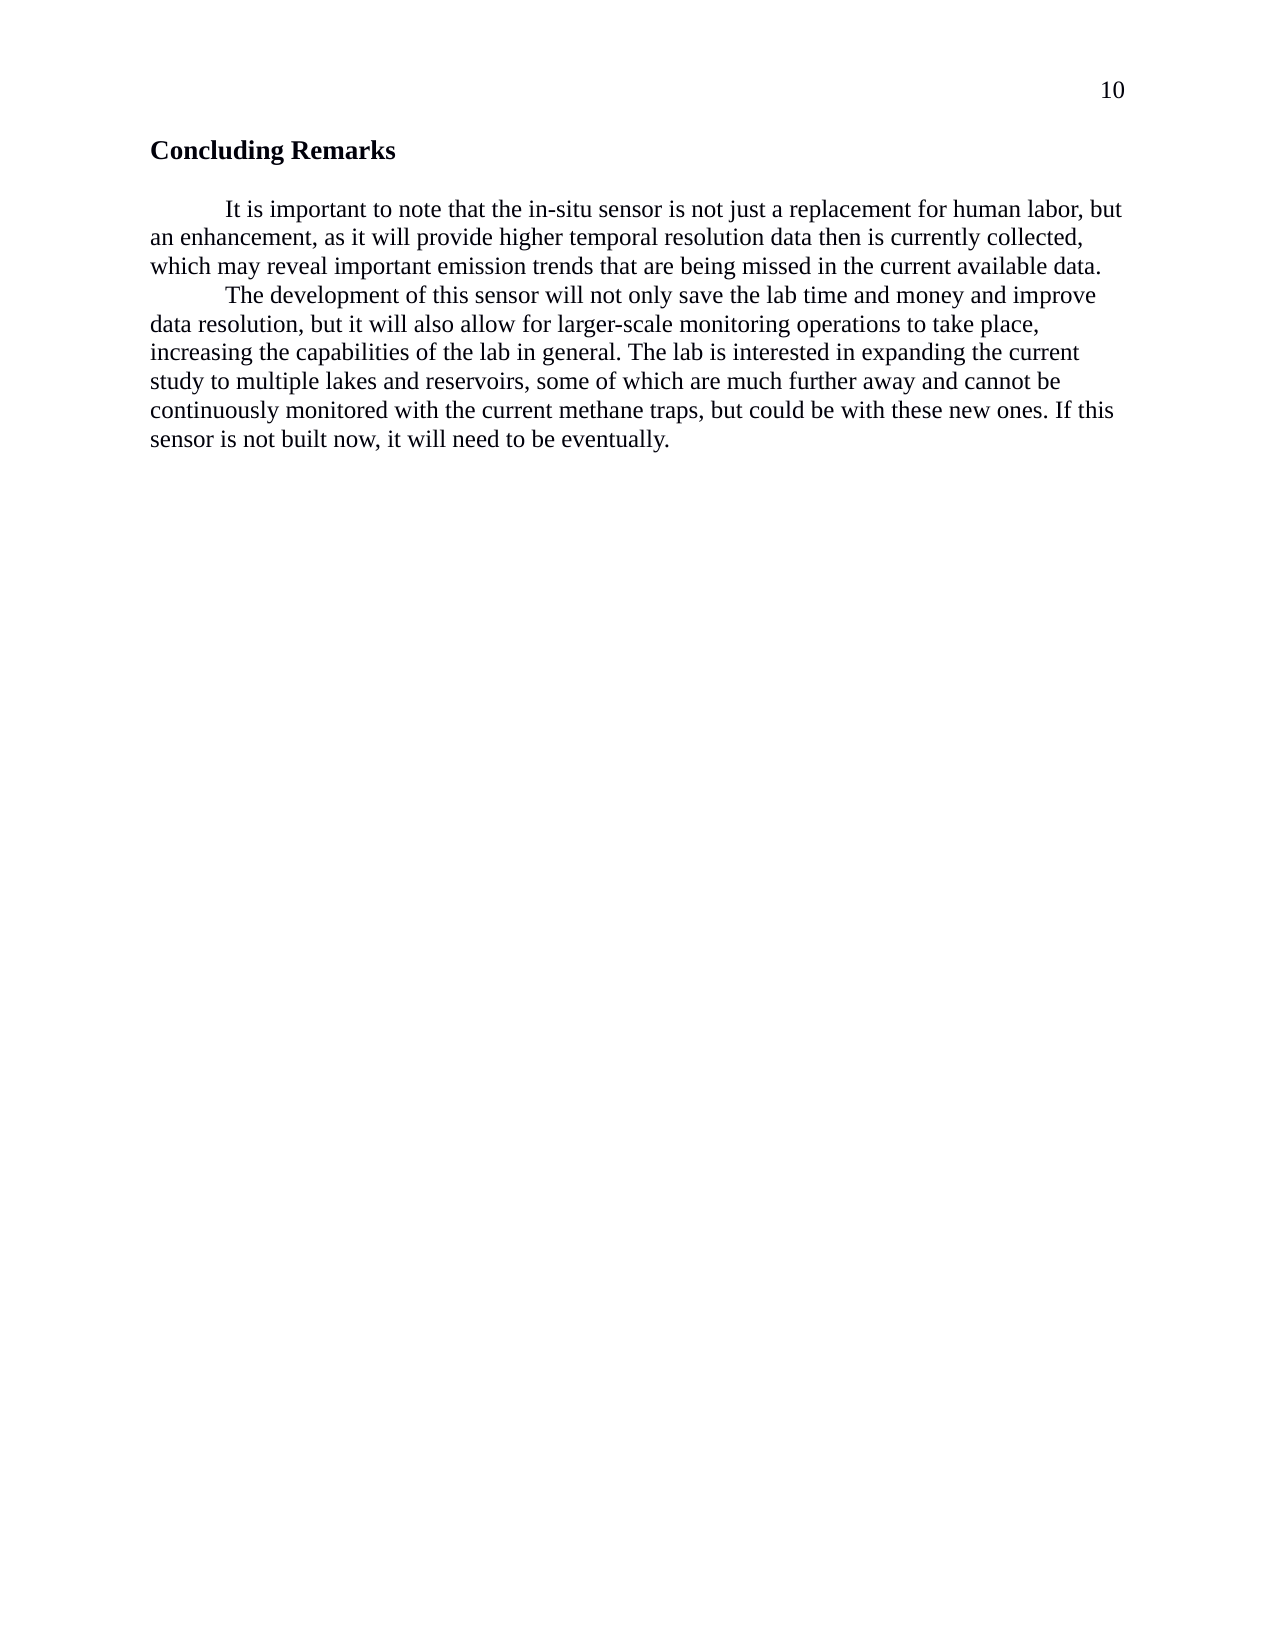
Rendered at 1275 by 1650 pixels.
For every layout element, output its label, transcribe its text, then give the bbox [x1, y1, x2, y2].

text It is important to note that the in-situ sensor is not just a replacement for human labor, but an enhancement, as it will provide higher temporal resolution data then is currently collected, which may reveal important emission trends that are being missed in the current available data. [150, 194, 1125, 280]
text The development of this sensor will not only save the lab time and money and improve data resolution, but it will also allow for larger-scale monitoring operations to take place, increasing the capabilities of the lab in general. The lab is interested in expanding the current study to multiple lakes and reservoirs, some of which are much further away and cannot be continuously monitored with the current methane traps, but could be with these new ones. If this sensor is not built now, it will need to be eventually. [150, 280, 1125, 452]
text Concluding Remarks [150, 134, 1125, 165]
